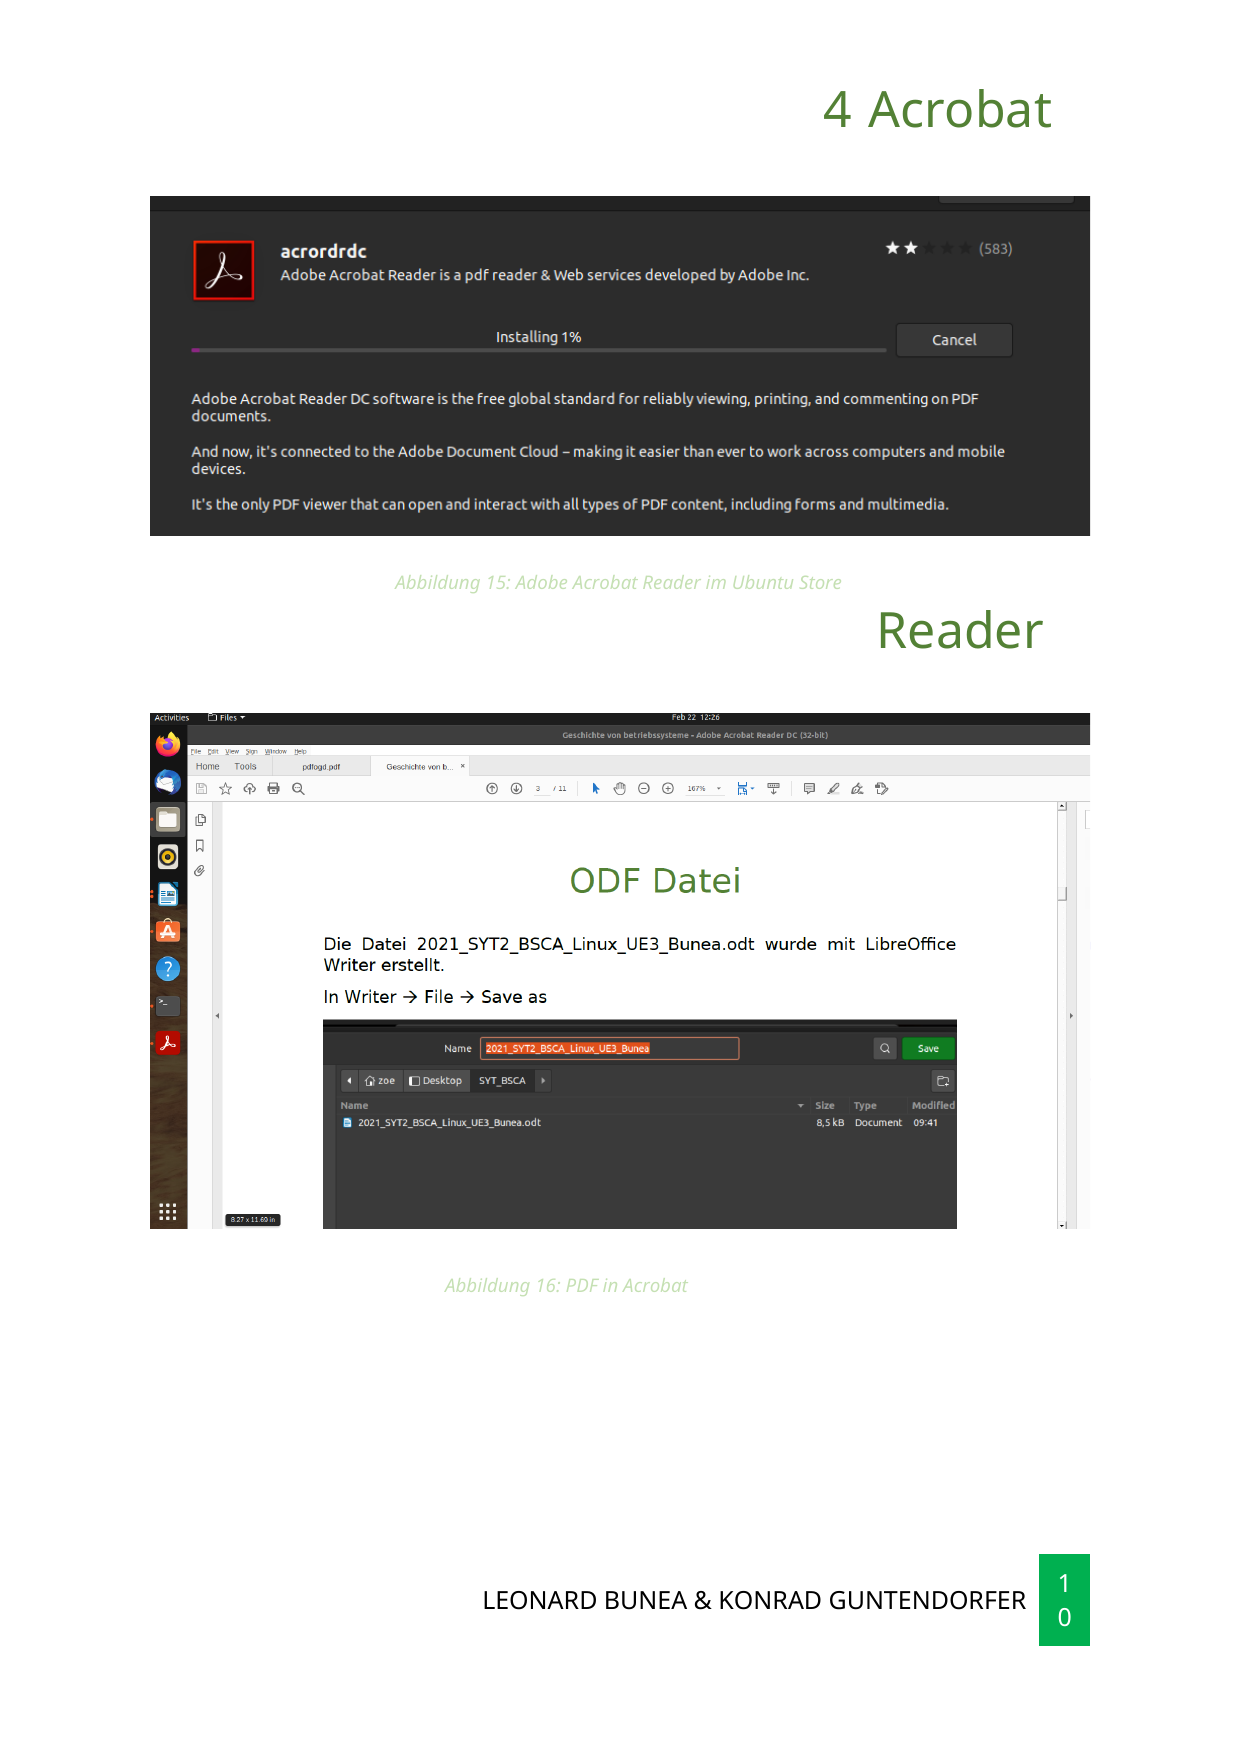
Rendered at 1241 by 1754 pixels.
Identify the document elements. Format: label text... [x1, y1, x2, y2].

subtitle Reader [785, 595, 1090, 663]
subtitle [149, 536, 1090, 570]
subtitle Acrobat [785, 74, 1090, 196]
text Abbildung 16: PDF in Acrobat [371, 1273, 1090, 1298]
text Abbildung 15: Adobe Acrobat Reader im Ubuntu Store [149, 570, 1090, 595]
